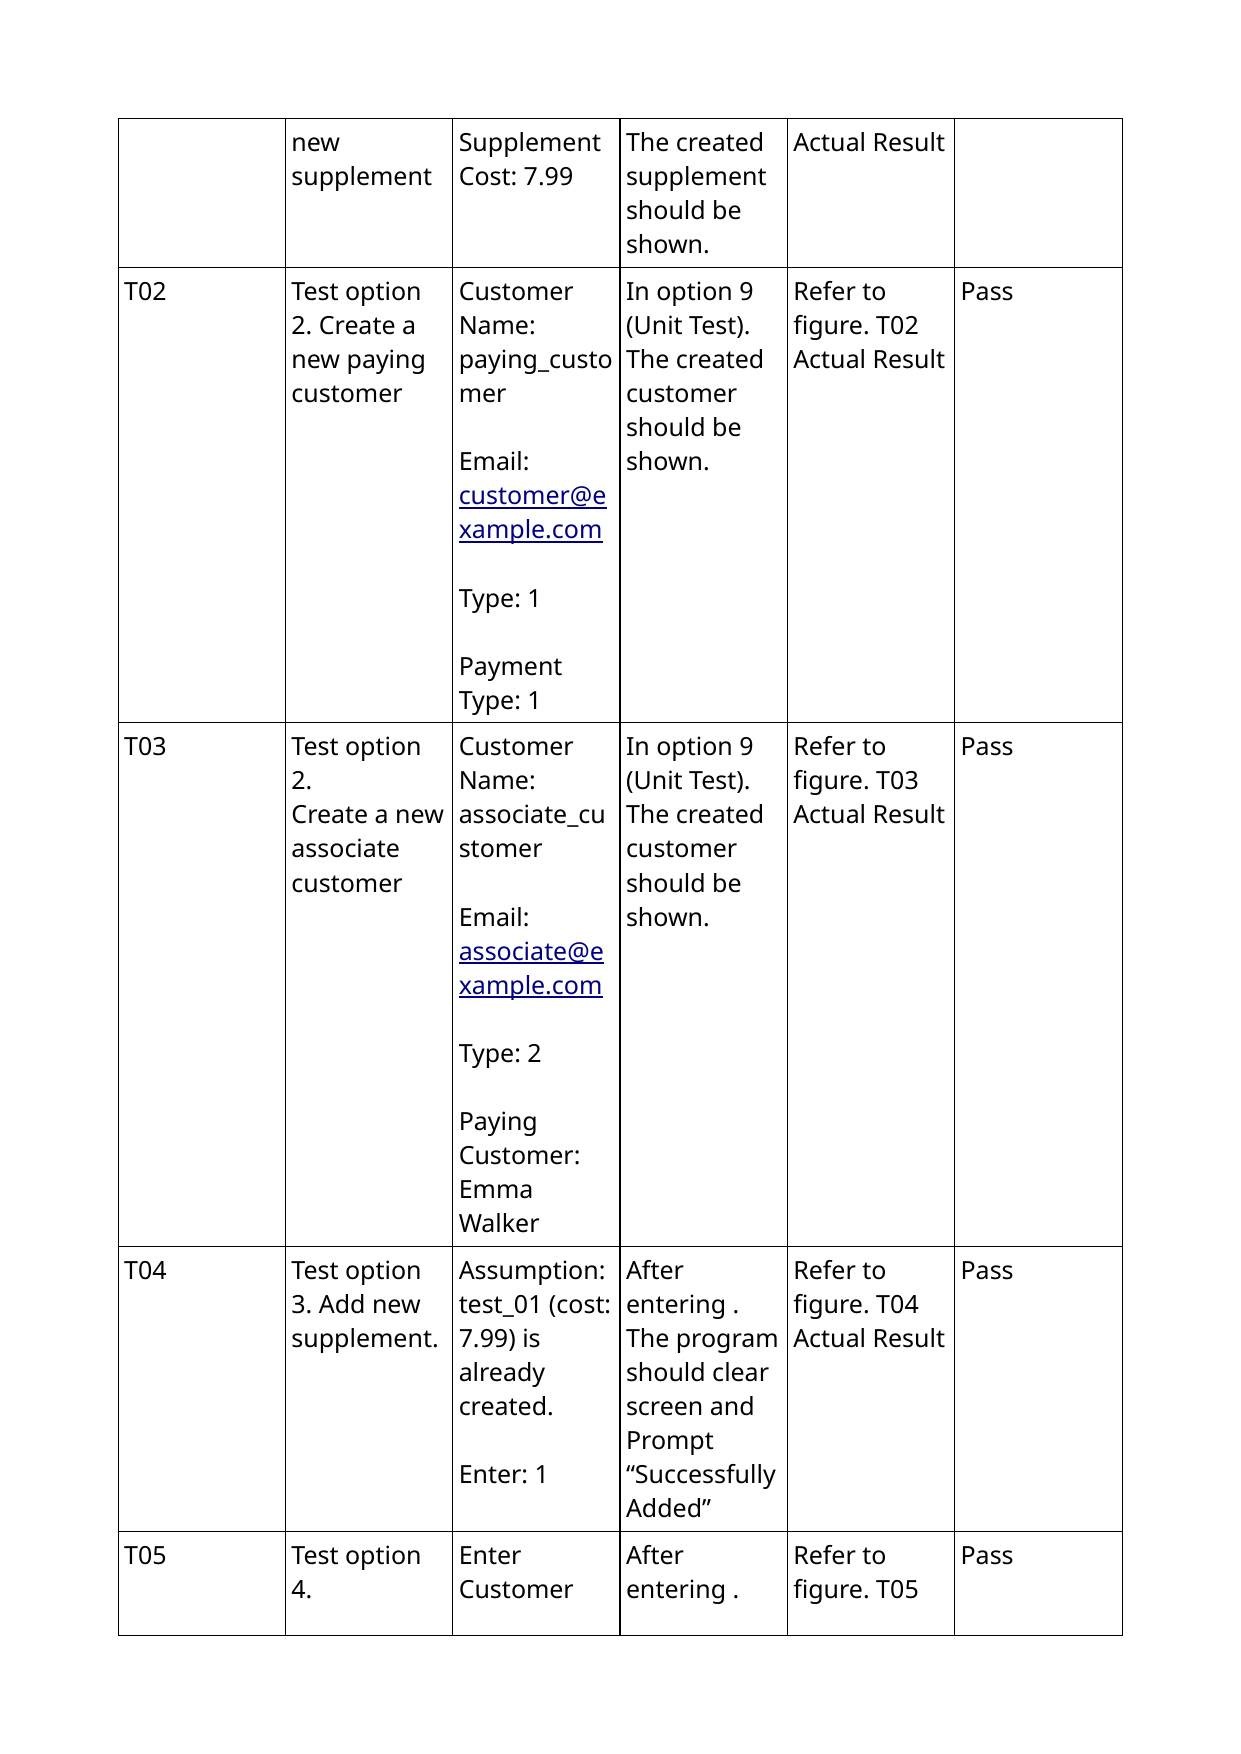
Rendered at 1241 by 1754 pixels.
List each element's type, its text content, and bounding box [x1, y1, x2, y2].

table_cell [119, 119, 285, 267]
table_cell Refer to figure. T05 [788, 1532, 954, 1635]
table_cell Pass [955, 723, 1122, 1246]
table_cell Test option 2. Create a new paying customer [286, 268, 452, 722]
table_cell T03 [119, 723, 285, 1246]
table_cell Enter Customer [453, 1532, 619, 1635]
table_cell After entering . [621, 1532, 787, 1635]
table_cell Customer Name: paying_customer Email: customer@example.com Type: 1 Payment Type: 1 [453, 268, 619, 722]
table_cell Test option 3. Add new supplement. [286, 1247, 452, 1531]
table_cell T05 [119, 1532, 285, 1635]
table_cell T02 [119, 268, 285, 722]
table_cell T04 [119, 1247, 285, 1531]
table_cell Customer Name: associate_customer Email: associate@example.com Type: 2 Paying Customer: Emma Walker [453, 723, 619, 1246]
table_cell Test option 2. Create a new associate customer [286, 723, 452, 1246]
table_cell Assumption: test_01 (cost: 7.99) is already created. Enter: 1 [453, 1247, 619, 1531]
table_cell Test option 4. [286, 1532, 452, 1635]
table_cell Refer to figure. T04 Actual Result [788, 1247, 954, 1531]
table_cell The created supplement should be shown. [621, 119, 787, 267]
table_cell Refer to figure. T03 Actual Result [788, 723, 954, 1246]
table_cell Pass [955, 1532, 1122, 1635]
table_cell [955, 119, 1122, 267]
table_cell Actual Result [788, 119, 954, 267]
table_cell In option 9 (Unit Test). The created customer should be shown. [621, 723, 787, 1246]
table_cell Refer to figure. T02 Actual Result [788, 268, 954, 722]
table_cell Pass [955, 1247, 1122, 1531]
table_cell In option 9 (Unit Test). The created customer should be shown. [621, 268, 787, 722]
table_cell new supplement [286, 119, 452, 267]
table_cell Pass [955, 268, 1122, 722]
table_cell After entering . The program should clear screen and Prompt “Successfully Added” [621, 1247, 787, 1531]
table_cell Supplement Cost: 7.99 [453, 119, 619, 267]
